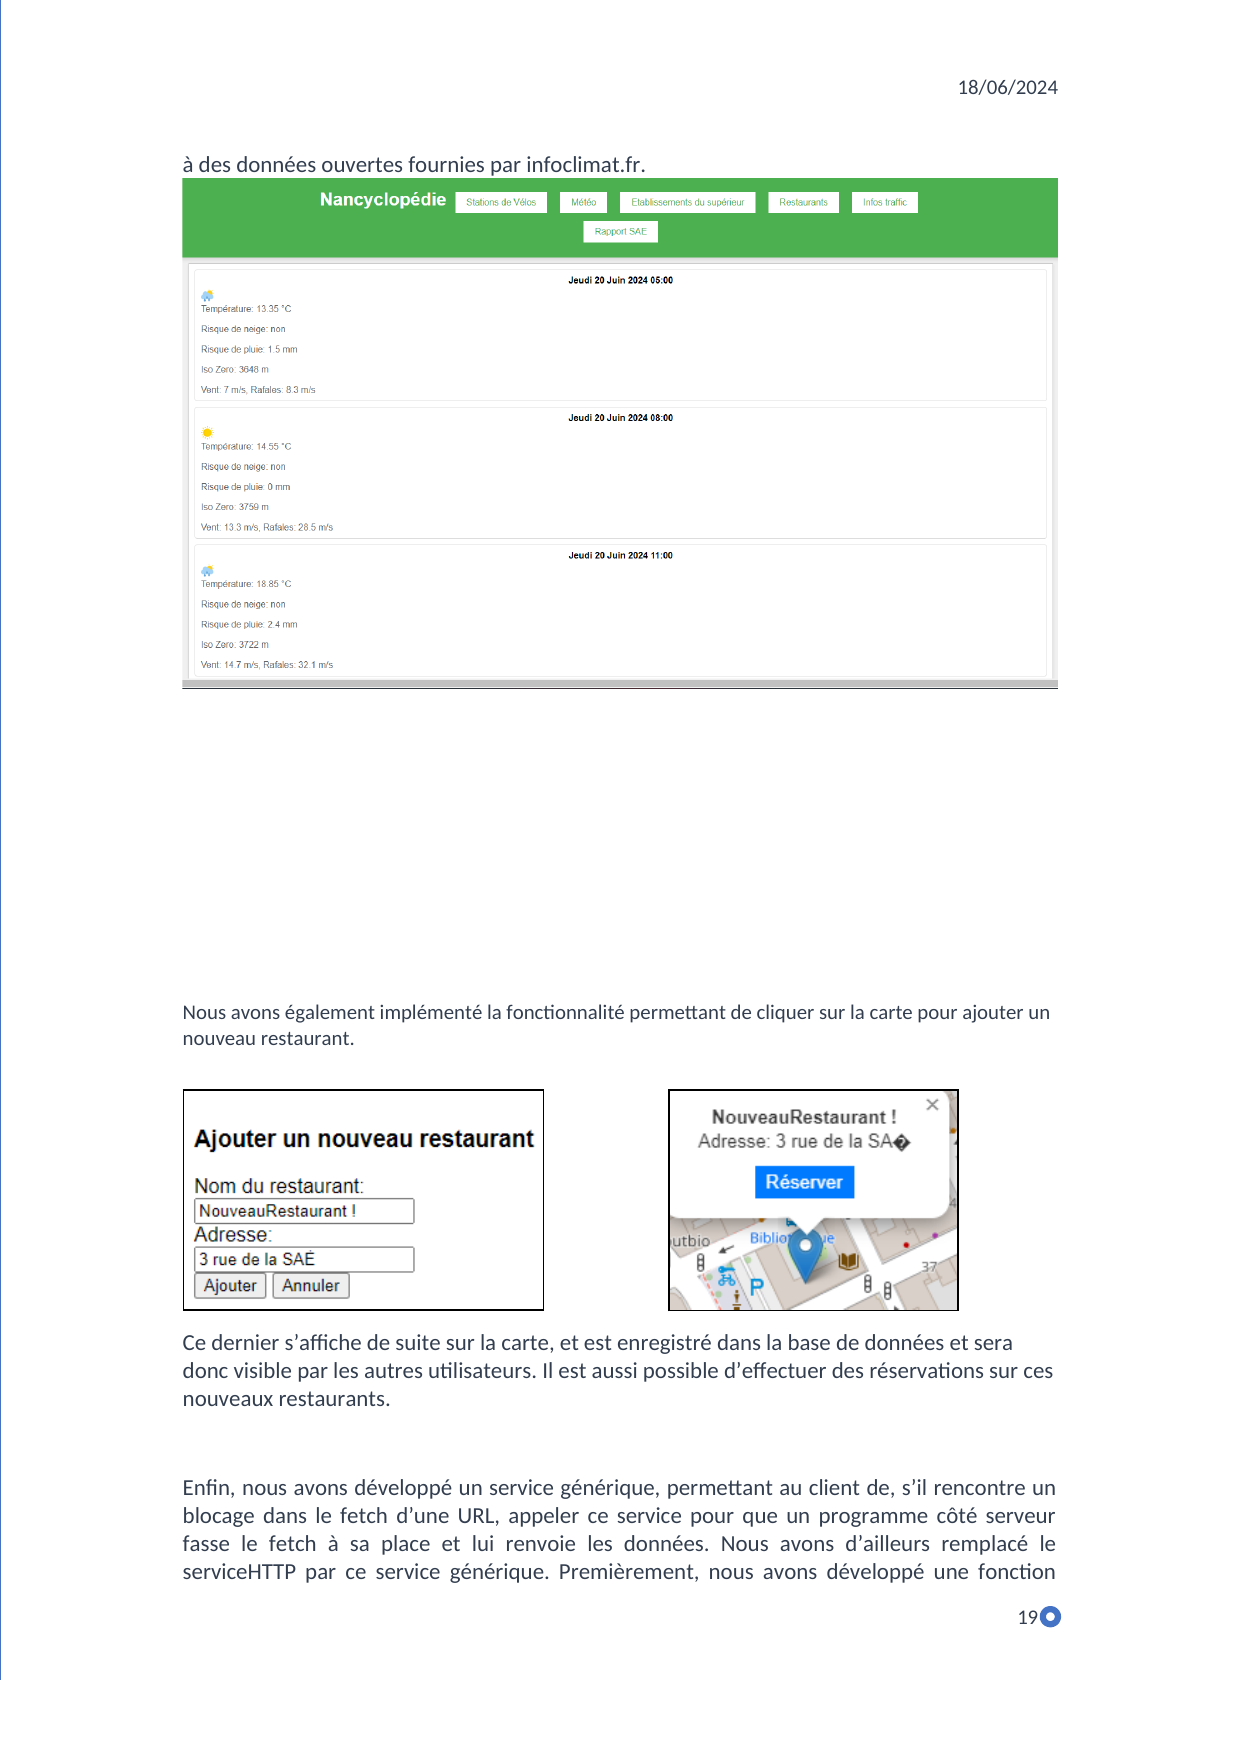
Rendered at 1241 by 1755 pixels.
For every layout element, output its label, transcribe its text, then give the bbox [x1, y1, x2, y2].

list Enfin, nous avons développé un service générique, permettant au client de, s’il rencontre un blocage dans le fetch d’une URL, appeler ce service pour que un programme côté serveur fasse le fetch à sa place et lui renvoie les données. Nous avons d’ailleurs remplacé le serviceHTTP par ce service générique. Premièrement, nous avons développé une fonction [182, 1473, 1058, 1586]
list à des données ouvertes fournies par infoclimat.fr. [182, 150, 1058, 178]
list Nous avons également implémenté la fonctionnalité permettant de cliquer sur la carte pour ajouter un nouveau restaurant. [182, 999, 1058, 1050]
list Ce dernier s’affiche de suite sur la carte, et est enregistré dans la base de données et sera donc visible par les autres utilisateurs. Il est aussi possible d’effectuer des réservations sur ces nouveaux restaurants. [182, 1328, 1058, 1412]
